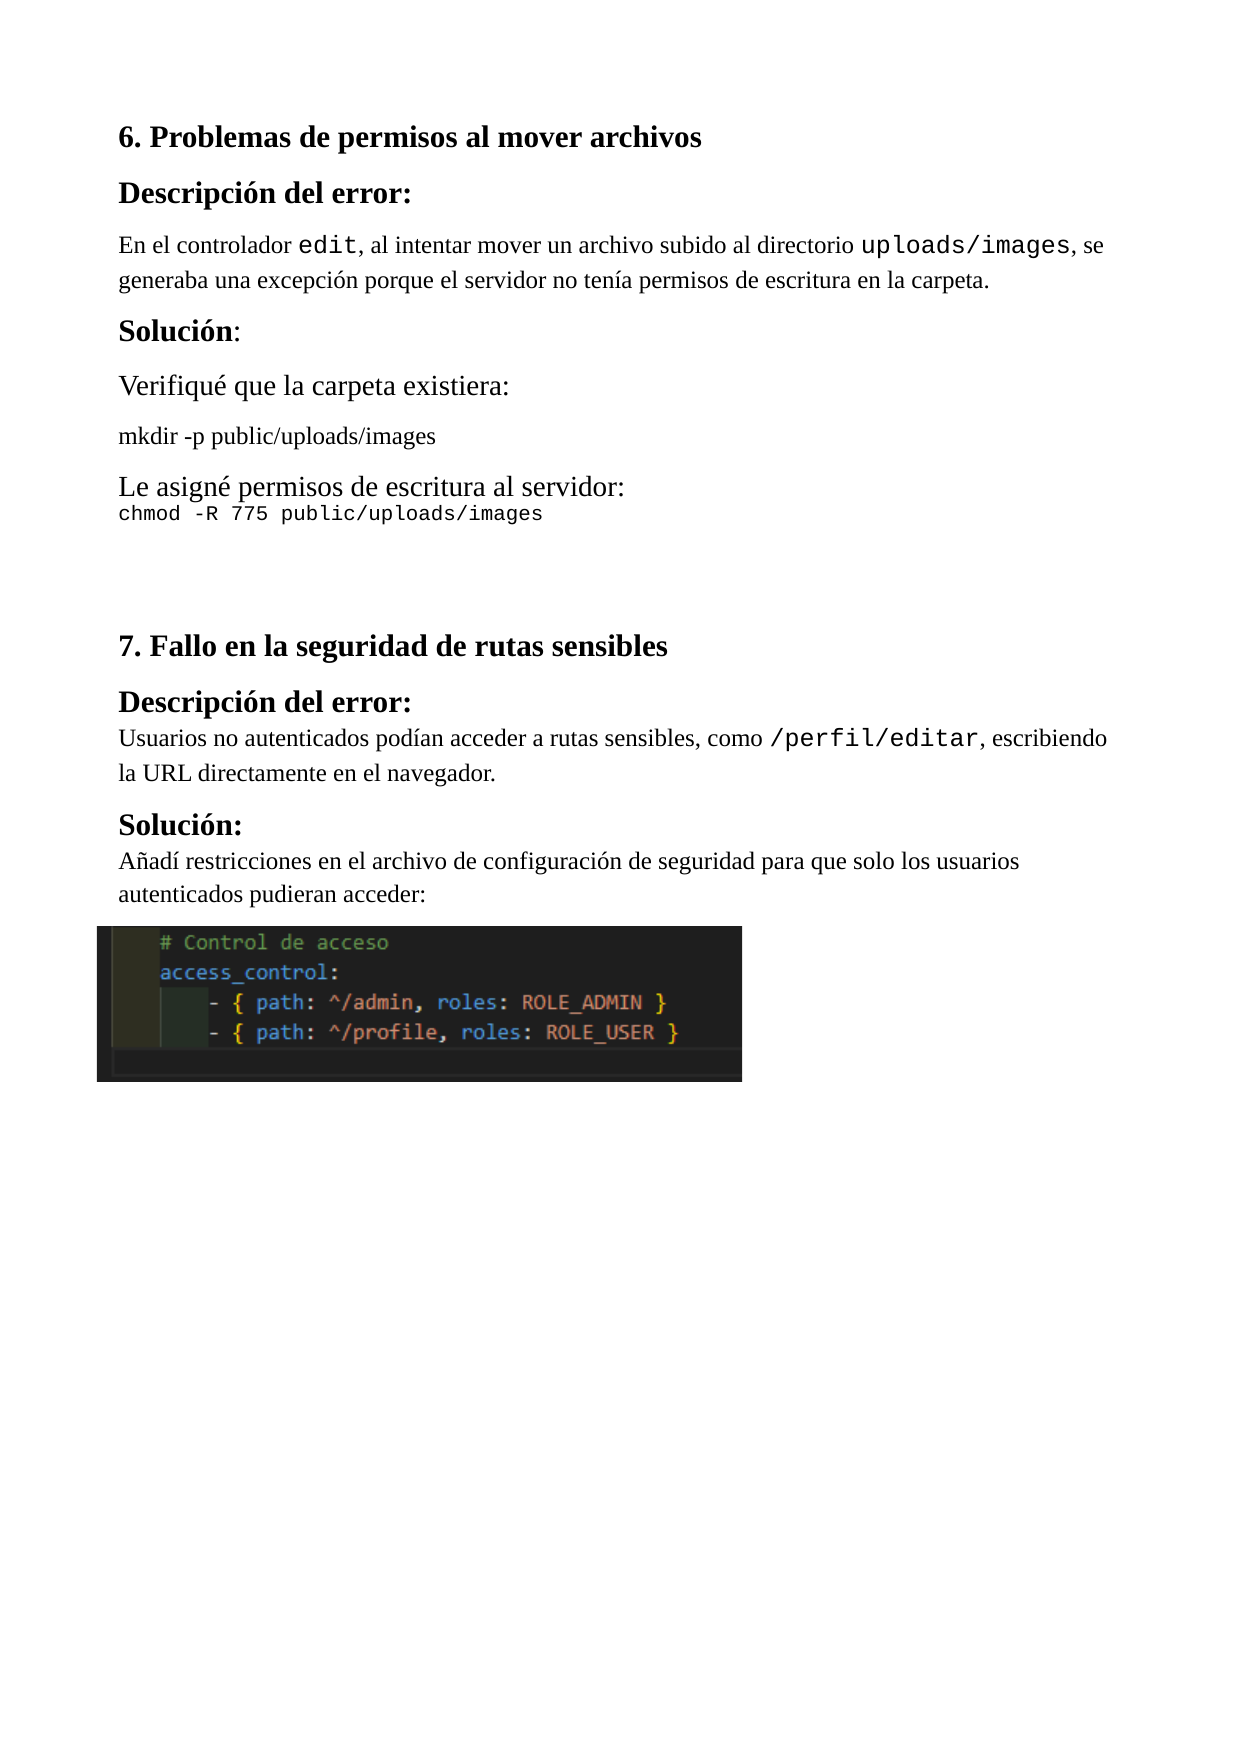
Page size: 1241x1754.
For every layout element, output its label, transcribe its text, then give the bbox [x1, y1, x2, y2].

text Descripción del error: [118, 174, 1122, 210]
text Descripción del error: Usuarios no autenticados podían acceder a rutas sensibles, como /perfil/editar, escribiendo la URL directamente en el navegador. [118, 683, 1122, 787]
picture [96, 926, 743, 1082]
text Solución: Añadí restricciones en el archivo de configuración de seguridad para que solo los usuarios autenticados pudieran acceder: [118, 806, 1122, 908]
text chmod -R 775 public/uploads/images [118, 503, 1122, 526]
text En el controlador edit, al intentar mover un archivo subido al directorio uploads/images, se generaba una excepción porque el servidor no tenía permisos de escritura en la carpeta. [118, 230, 1122, 294]
text 6. Problemas de permisos al mover archivos [118, 118, 1122, 154]
text 7. Fallo en la seguridad de rutas sensibles [118, 627, 1122, 663]
text Solución: [118, 312, 1122, 348]
text Le asigné permisos de escritura al servidor: [118, 469, 1122, 503]
text mkdir -p public/uploads/images [118, 421, 1122, 450]
text Verifiqué que la carpeta existiera: [118, 368, 1122, 402]
